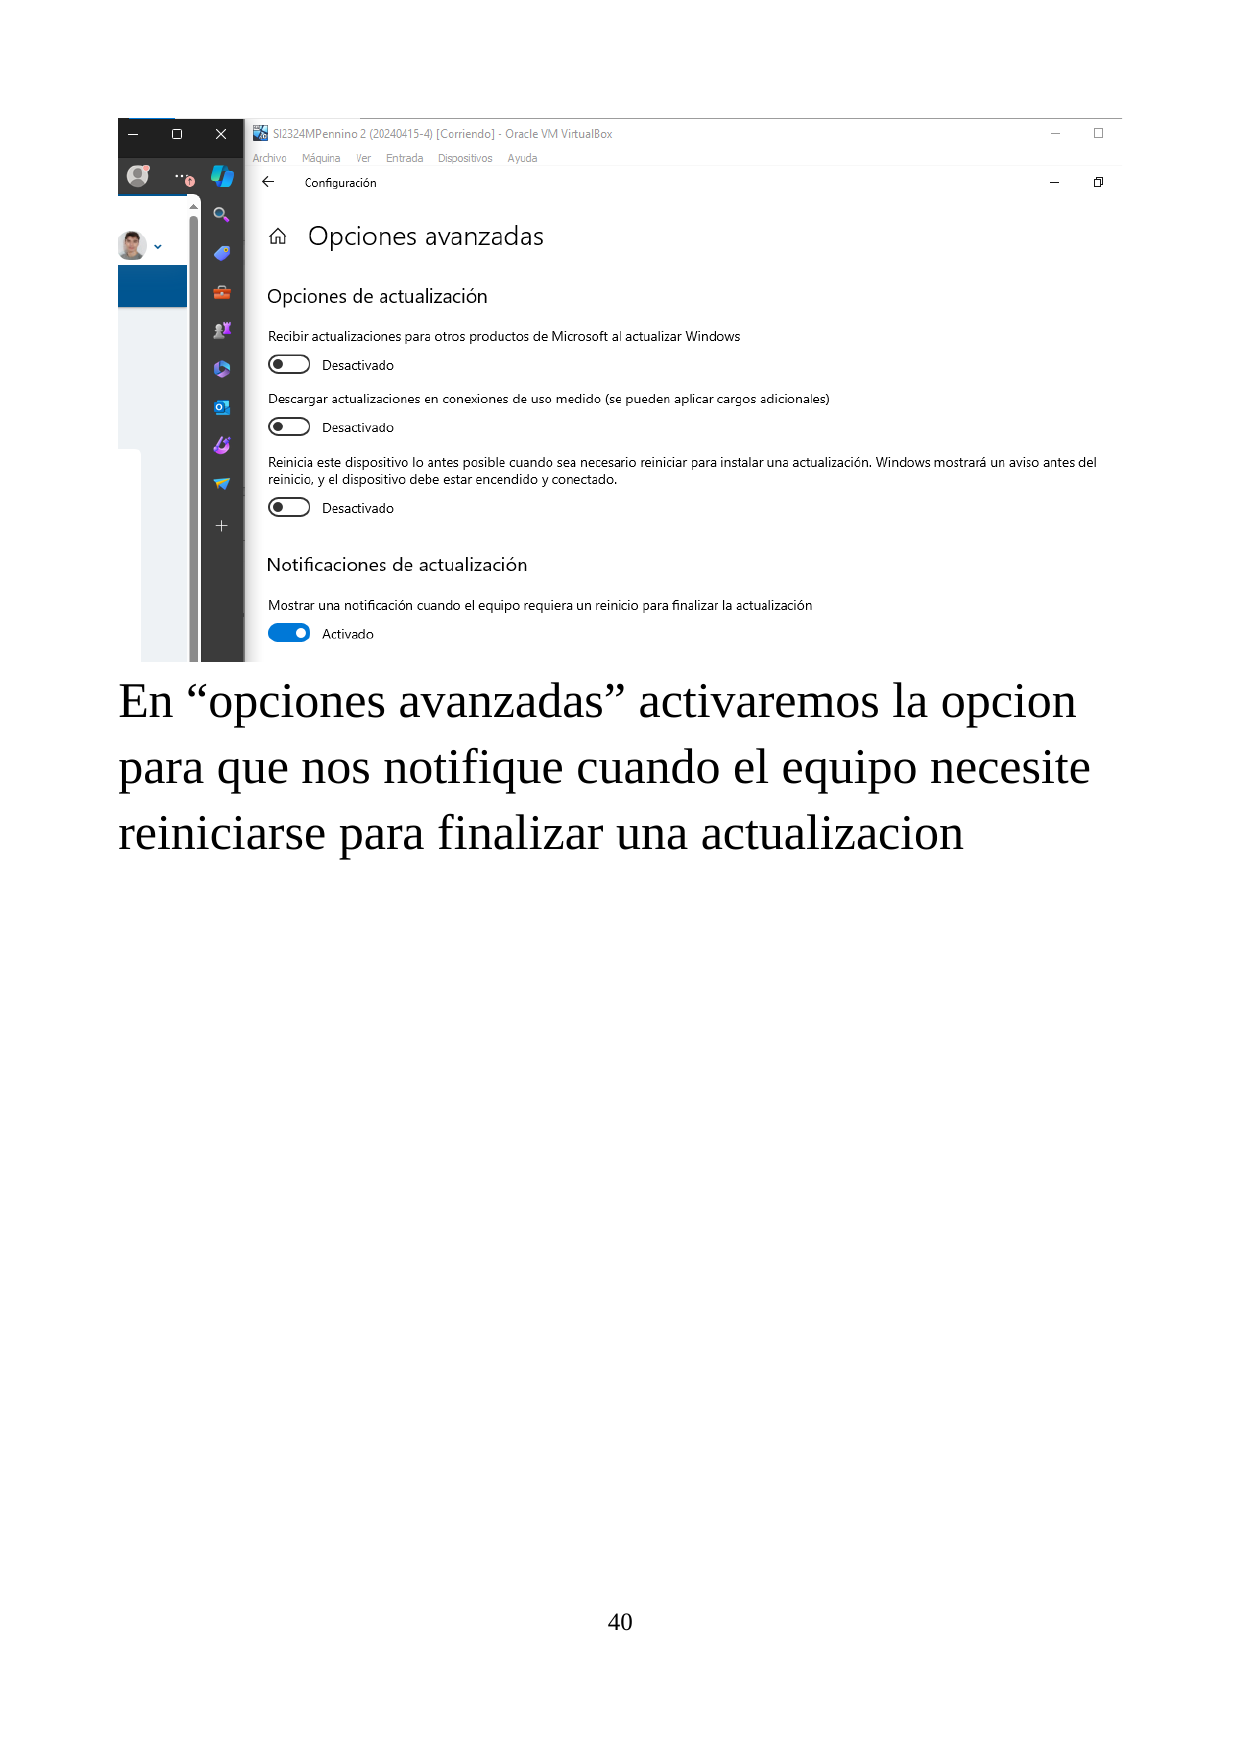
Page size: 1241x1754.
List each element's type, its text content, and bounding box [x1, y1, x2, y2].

picture [118, 118, 1123, 662]
text En “opciones avanzadas” activaremos la opcion para que nos notifique cuando el equipo necesite reiniciarse para finalizar una actualizacion [118, 662, 1122, 860]
